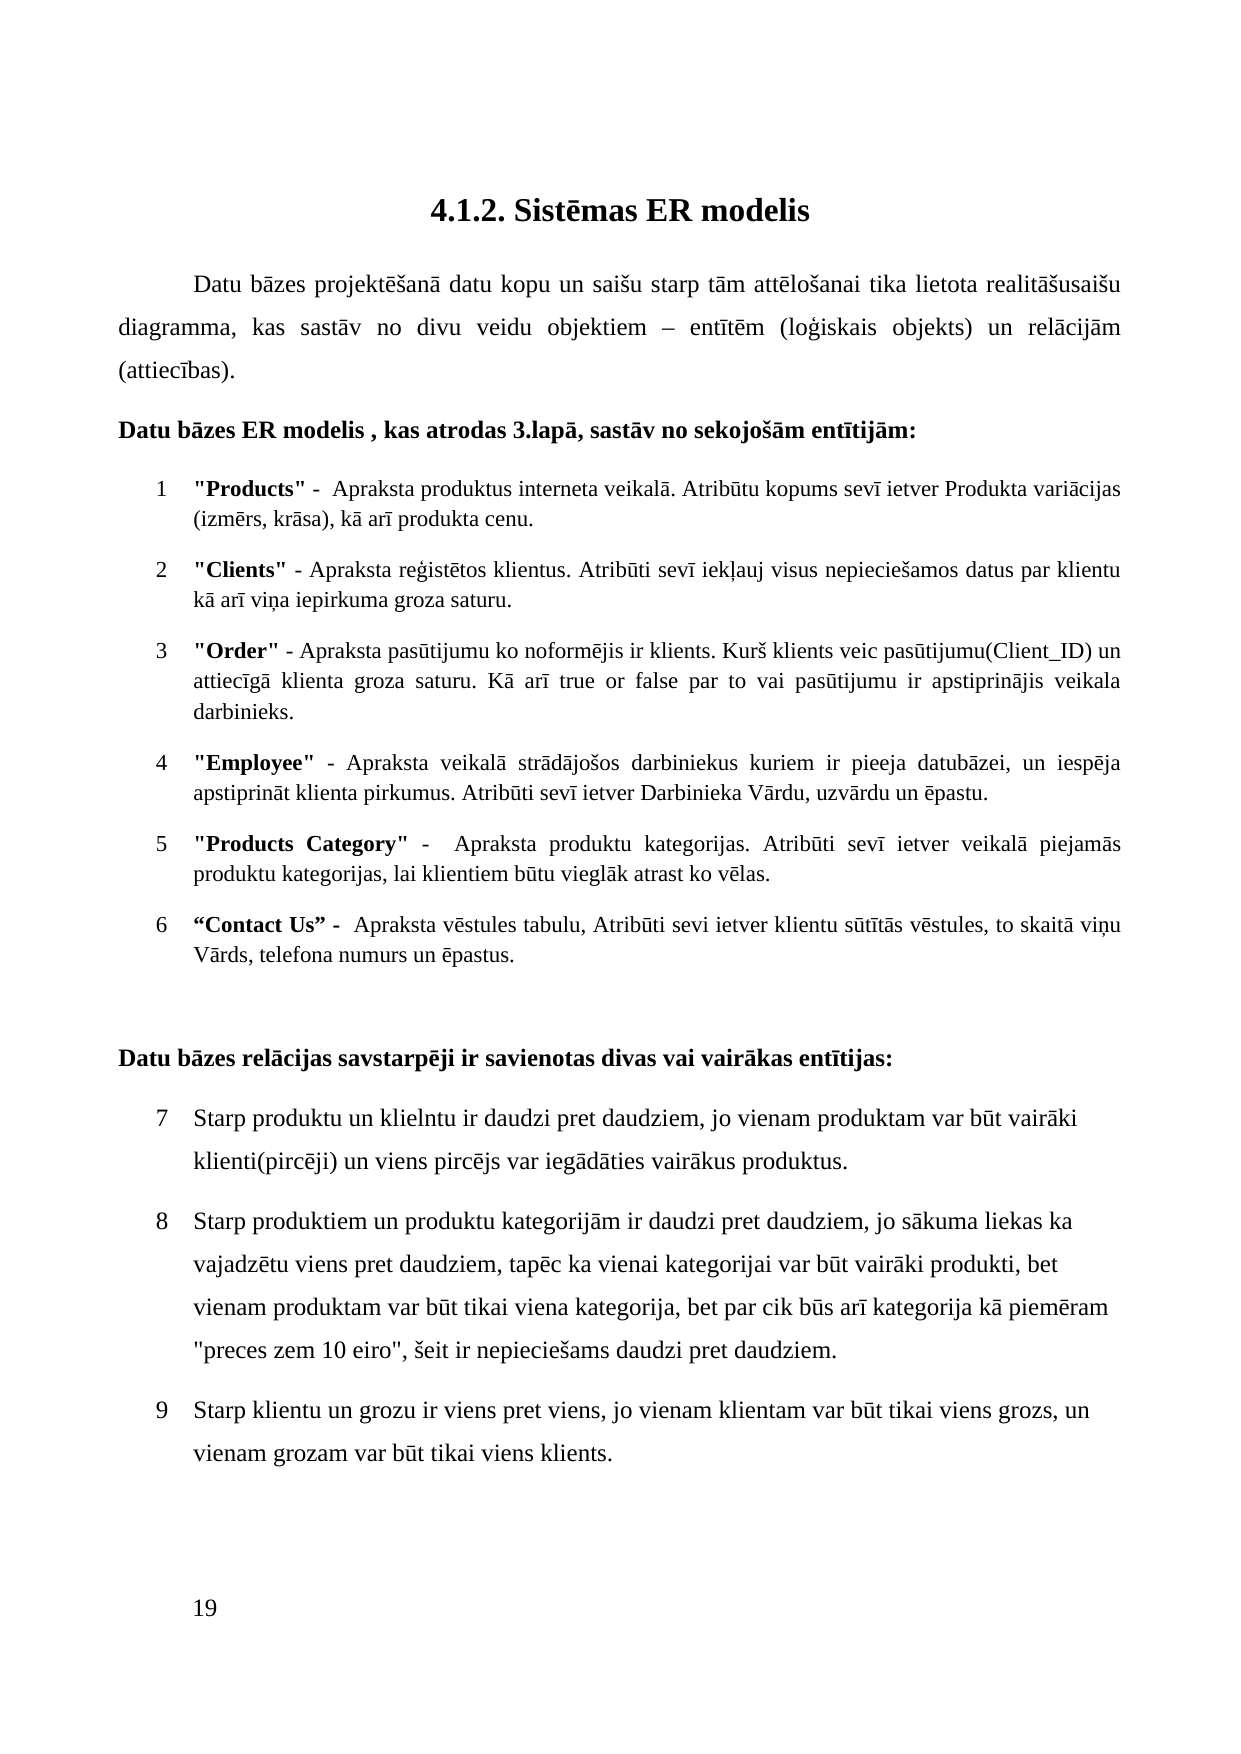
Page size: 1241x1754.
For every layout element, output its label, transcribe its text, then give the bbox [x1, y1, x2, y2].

list Starp klientu un grozu ir viens pret viens, jo vienam klientam var būt tikai viens grozs, un vienam grozam var būt tikai viens klients. [156, 1395, 1122, 1467]
list "Employee" - Apraksta veikalā strādājošos darbiniekus kuriem ir pieeja datubāzei, un iespēja apstiprināt klienta pirkumus. Atribūti sevī ietver Darbinieka Vārdu, uzvārdu un ēpastu. [156, 749, 1122, 805]
list "Products Category" - Apraksta produktu kategorijas. Atribūti sevī ietver veikalā piejamās produktu kategorijas, lai klientiem būtu vieglāk atrast ko vēlas. [156, 830, 1122, 887]
text Datu bāzes projektēšanā datu kopu un saišu starp tām attēlošanai tika lietota realitāšusaišu diagramma, kas sastāv no divu veidu objektiem – entītēm (loģiskais objekts) un relācijām (attiecības). [118, 269, 1122, 384]
list "Order" - Apraksta pasūtijumu ko noformējis ir klients. Kurš klients veic pasūtijumu(Client_ID) un attiecīgā klienta groza saturu. Kā arī true or false par to vai pasūtijumu ir apstiprinājis veikala darbinieks. [156, 637, 1122, 724]
text Datu bāzes relācijas savstarpēji ir savienotas divas vai vairākas entītijas: [118, 1043, 1122, 1072]
list Starp produktu un klielntu ir daudzi pret daudziem, jo vienam produktam var būt vairāki klienti(pircēji) un viens pircējs var iegādāties vairākus produktus. [156, 1103, 1122, 1175]
list Starp produktiem un produktu kategorijām ir daudzi pret daudziem, jo sākuma liekas ka vajadzētu viens pret daudziem, tapēc ka vienai kategorijai var būt vairāki produkti, bet vienam produktam var būt tikai viena kategorija, bet par cik būs arī kategorija kā piemēram "preces zem 10 eiro", šeit ir nepieciešams daudzi pret daudziem. [156, 1206, 1122, 1364]
list "Products" - Apraksta produktus interneta veikalā. Atribūtu kopums sevī ietver Produkta variācijas (izmērs, krāsa), kā arī produkta cenu. [156, 475, 1122, 531]
list "Clients" - Apraksta reģistētos klientus. Atribūti sevī iekļauj visus nepieciešamos datus par klientu kā arī viņa iepirkuma groza saturu. [156, 556, 1122, 613]
text 4.1.2. Sistēmas ER modelis [118, 191, 1122, 229]
text Datu bāzes ER modelis , kas atrodas 3.lapā, sastāv no sekojošām entītijām: [118, 415, 1122, 444]
list “Contact Us” - Apraksta vēstules tabulu, Atribūti sevi ietver klientu sūtītās vēstules, to skaitā viņu Vārds, telefona numurs un ēpastus. [156, 911, 1122, 968]
